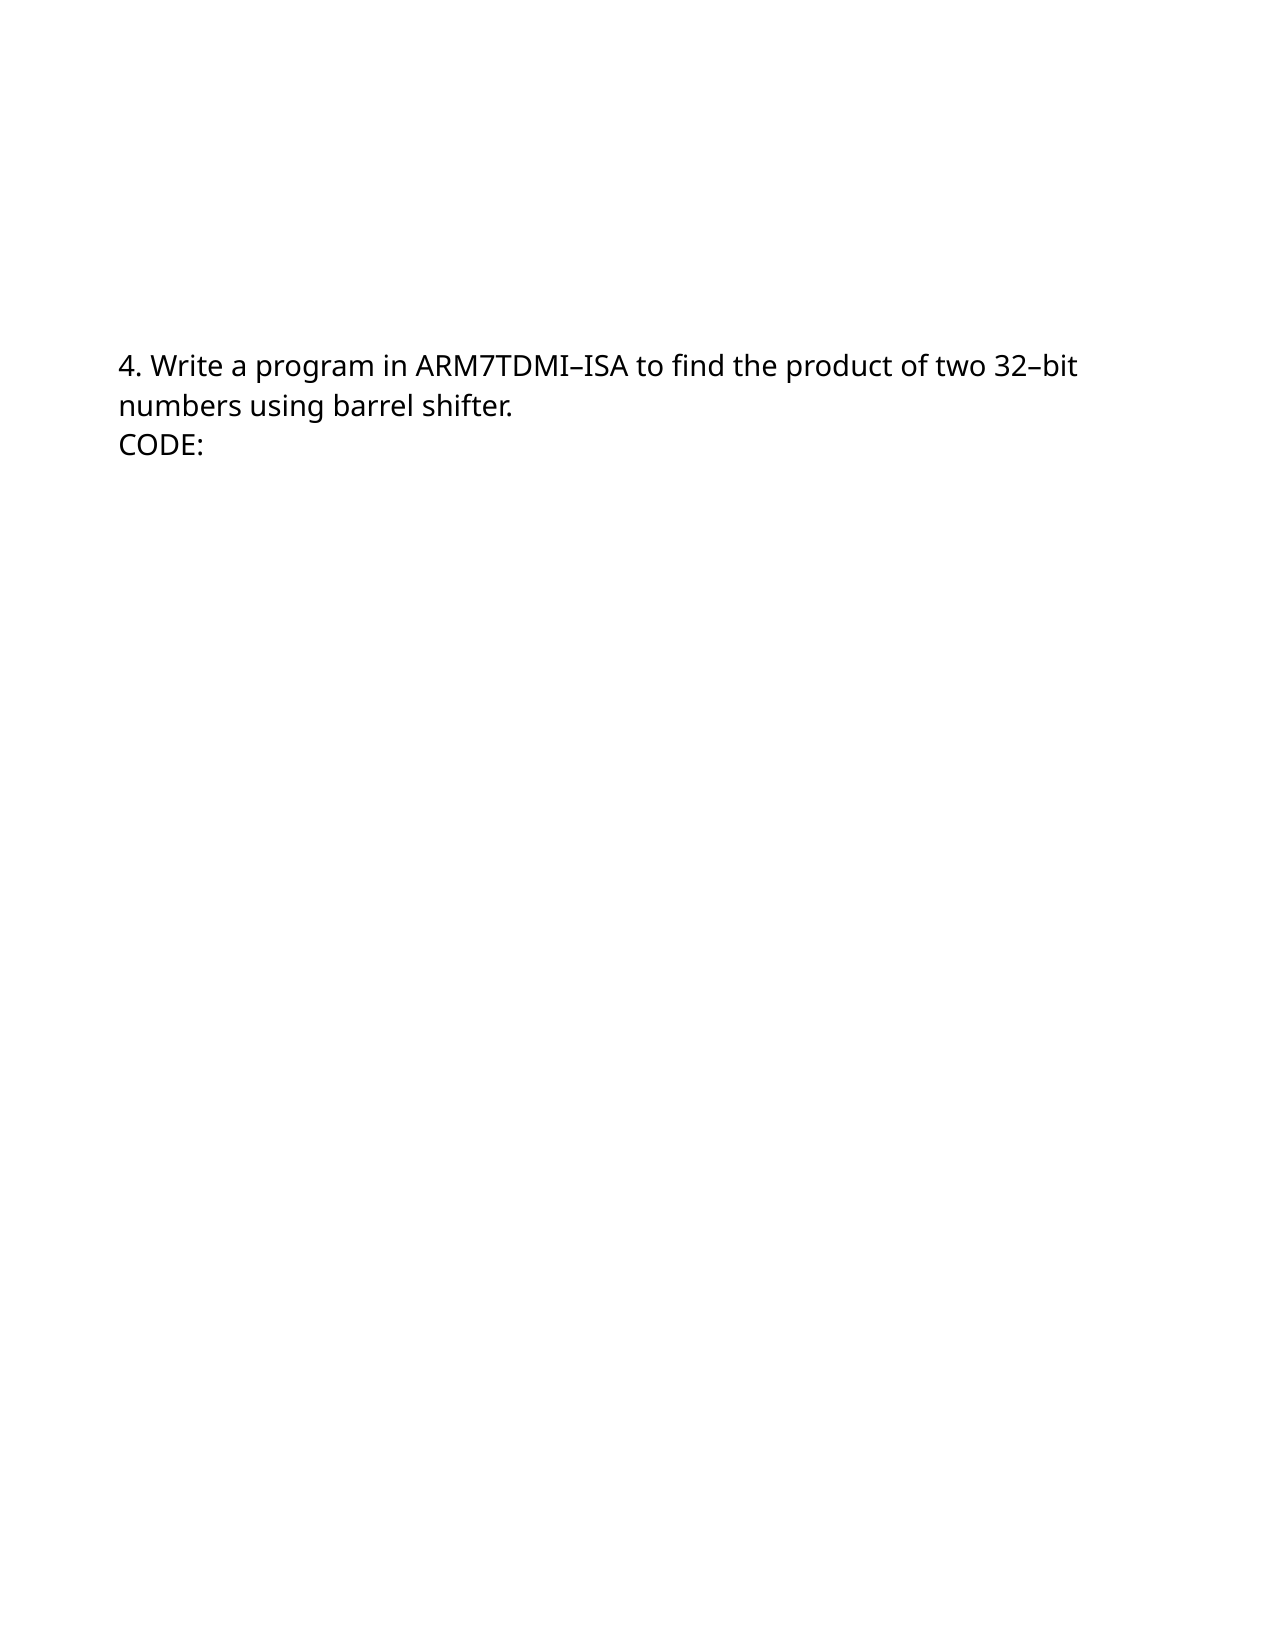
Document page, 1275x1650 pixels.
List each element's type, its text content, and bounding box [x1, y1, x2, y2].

text CODE: [118, 424, 1157, 464]
text 4. Write a program in ARM7TDMI–ISA to find the product of two 32–bit numbers using barrel shifter. [118, 345, 1157, 424]
